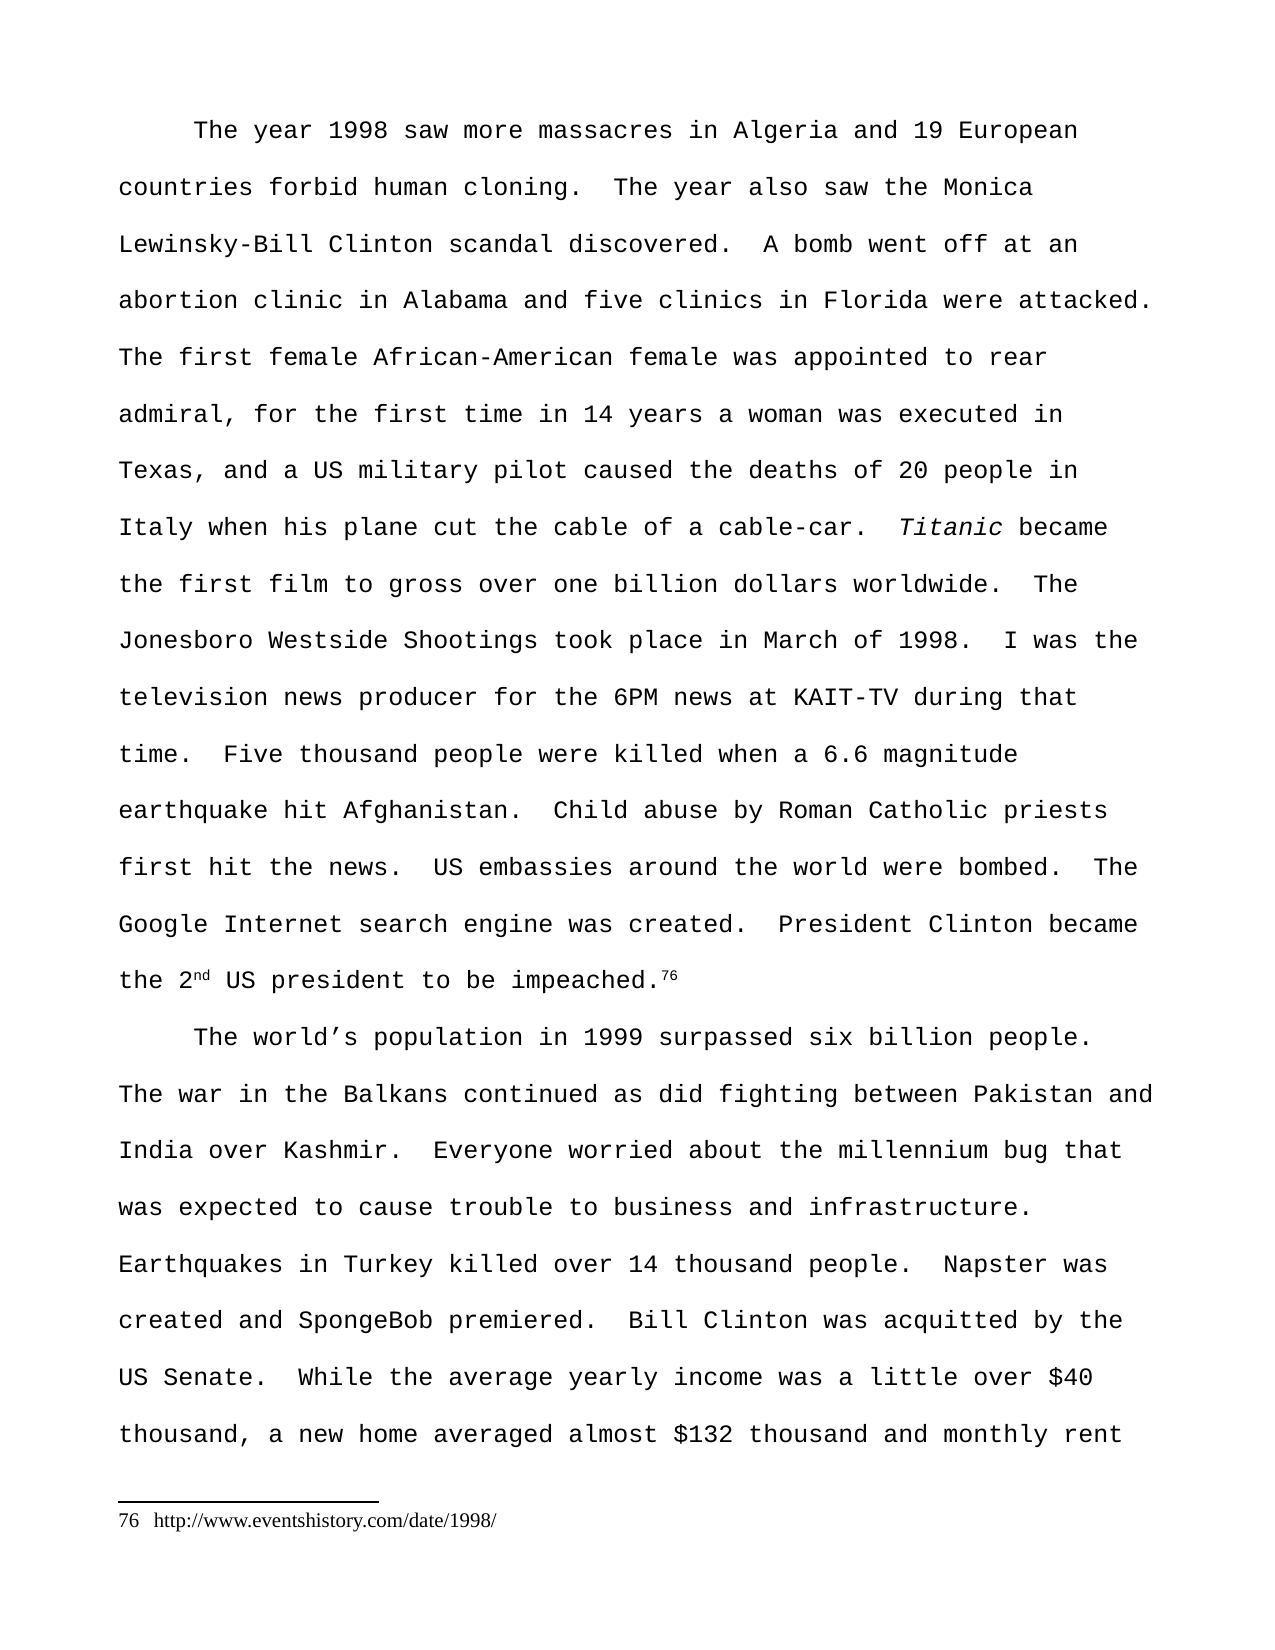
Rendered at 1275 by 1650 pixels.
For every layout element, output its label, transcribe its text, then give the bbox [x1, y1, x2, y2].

text The world’s population in 1999 surpassed six billion people. The war in the Balkans continued as did fighting between Pakistan and India over Kashmir. Everyone worried about the millennium bug that was expected to cause trouble to business and infrastructure. Earthquakes in Turkey killed over 14 thousand people. Napster was created and SpongeBob premiered. Bill Clinton was acquitted by the US Senate. While the average yearly income was a little over $40 thousand, a new home averaged almost $132 thousand and monthly rent [118, 1025, 1157, 1450]
text http://www.eventshistory.com/date/1998/ [118, 1508, 1157, 1532]
text The year 1998 saw more massacres in Algeria and 19 European countries forbid human cloning. The year also saw the Monica Lewinsky-Bill Clinton scandal discovered. A bomb went off at an abortion clinic in Alabama and five clinics in Florida were attacked. The first female African-American female was appointed to rear admiral, for the first time in 14 years a woman was executed in Texas, and a US military pilot caused the deaths of 20 people in Italy when his plane cut the cable of a cable-car. Titanic became the first film to gross over one billion dollars worldwide. The Jonesboro Westside Shootings took place in March of 1998. I was the television news producer for the 6PM news at KAIT-TV during that time. Five thousand people were killed when a 6.6 magnitude earthquake hit Afghanistan. Child abuse by Roman Catholic priests first hit the news. US embassies around the world were bombed. The Google Internet search engine was created. President Clinton became the 2nd US president to be impeached. [118, 118, 1157, 996]
